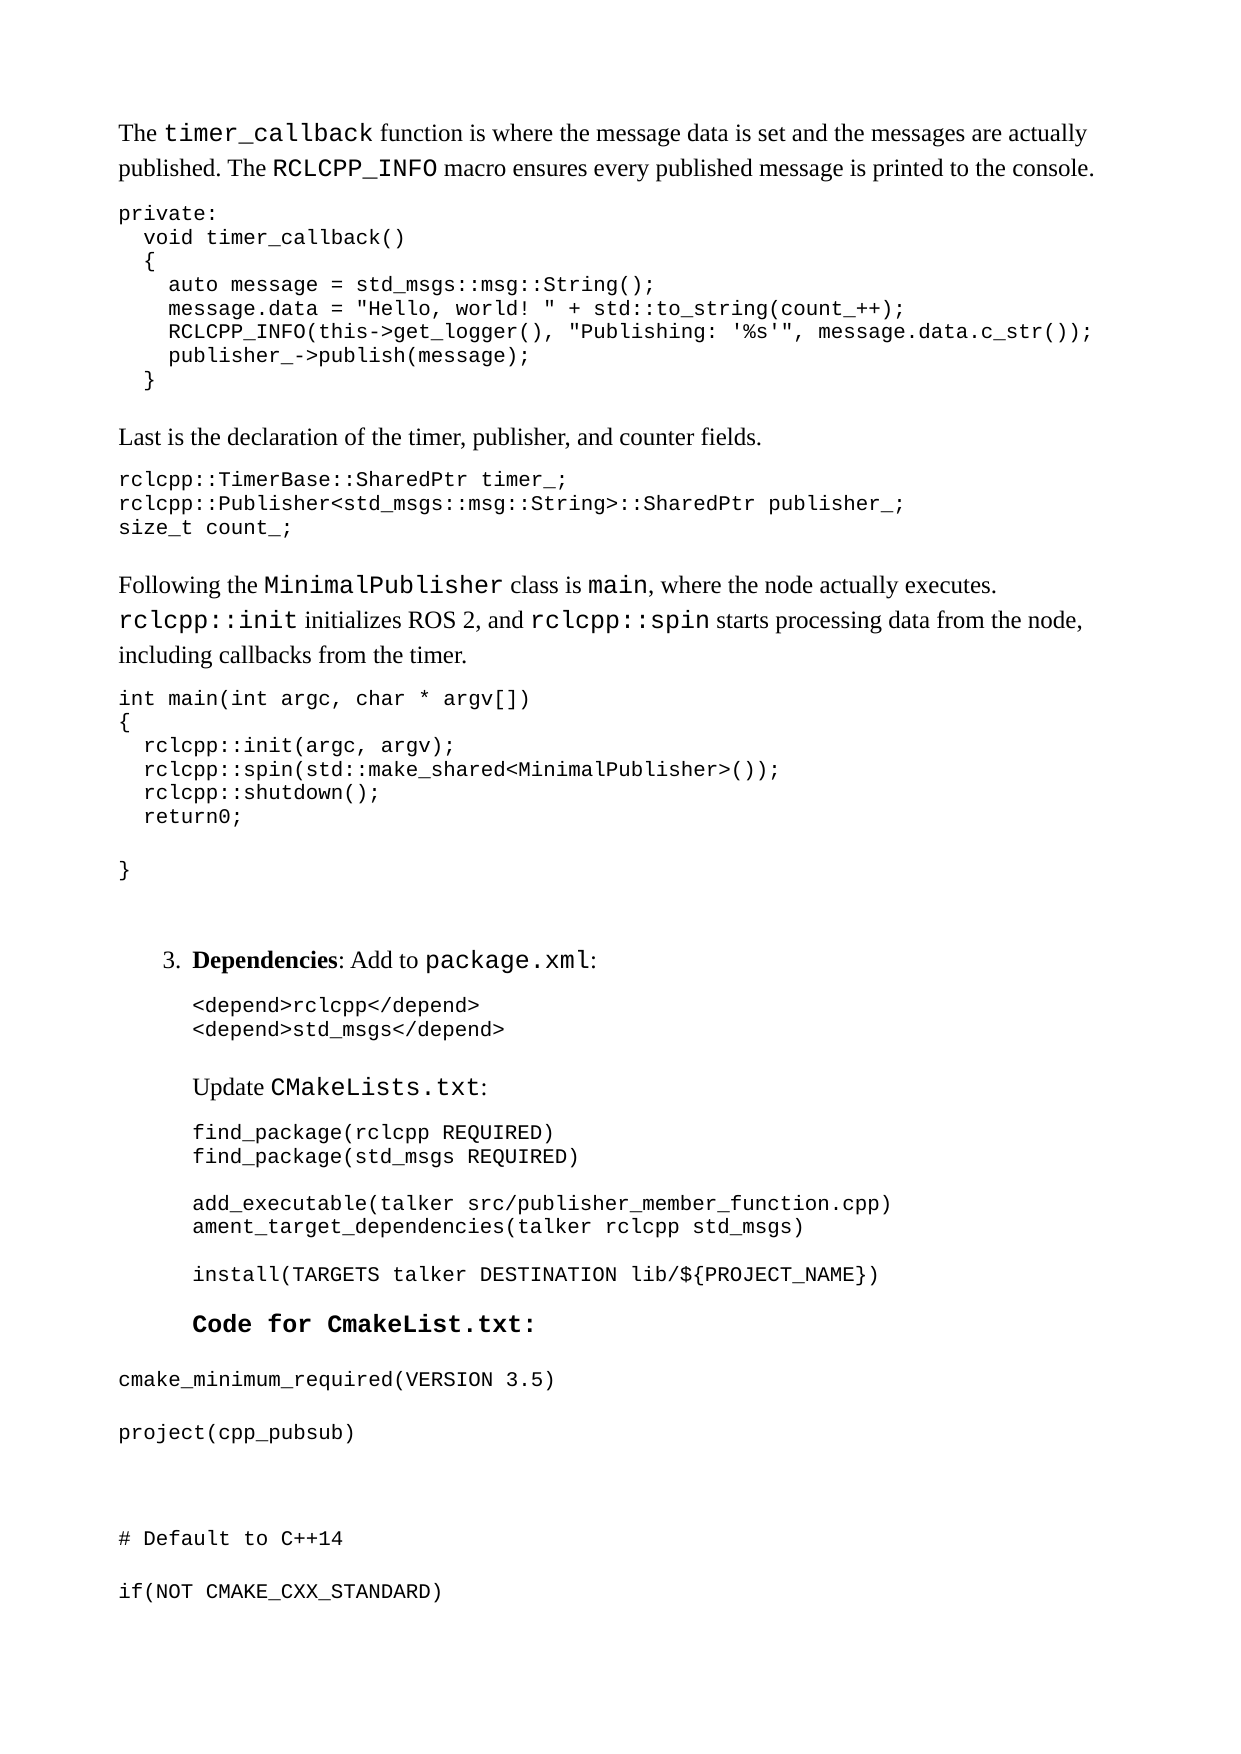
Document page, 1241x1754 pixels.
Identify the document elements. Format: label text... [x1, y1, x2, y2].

text rclcpp::Publisher<std_msgs::msg::String>::SharedPtr publisher_; [118, 493, 1122, 517]
list <depend>rclcpp</depend> [162, 995, 1122, 1019]
list find_package(rclcpp REQUIRED) [162, 1122, 1122, 1146]
text void timer_callback() [118, 227, 1122, 251]
text int main(int argc, char * argv[]) [118, 688, 1122, 711]
text private: [118, 203, 1122, 227]
text rclcpp::shutdown(); [118, 782, 1122, 806]
text # Default to C++14 [118, 1528, 1122, 1552]
text cmake_minimum_required(VERSION 3.5) [118, 1369, 1122, 1393]
text return0; [118, 806, 1122, 829]
list Dependencies: Add to package.xml: [162, 945, 1122, 976]
text rclcpp::TimerBase::SharedPtr timer_; [118, 469, 1122, 493]
text size_t count_; [118, 517, 1122, 540]
text rclcpp::spin(std::make_shared<MinimalPublisher>()); [118, 759, 1122, 782]
text Following the MinimalPublisher class is main, where the node actually executes. rclcpp::init initializes ROS 2, and rclcpp::spin starts processing data from the node, including callbacks from the timer. [118, 570, 1122, 669]
list install(TARGETS talker DESTINATION lib/${PROJECT_NAME}) Code for CmakeList.txt: [162, 1264, 1122, 1339]
text The timer_callback function is where the message data is set and the messages are actually published. The RCLCPP_INFO macro ensures every published message is printed to the console. [118, 118, 1122, 184]
text auto message = std_msgs::msg::String(); [118, 274, 1122, 298]
list Update CMakeLists.txt: [162, 1072, 1122, 1103]
list add_executable(talker src/publisher_member_function.cpp) [162, 1193, 1122, 1217]
list ament_target_dependencies(talker rclcpp std_msgs) [162, 1217, 1122, 1240]
text rclcpp::init(argc, argv); [118, 735, 1122, 759]
text { [118, 711, 1122, 735]
text Last is the declaration of the timer, publisher, and counter fields. [118, 422, 1122, 451]
text { [118, 251, 1122, 274]
text } [118, 859, 1122, 883]
text project(cpp_pubsub) [118, 1422, 1122, 1446]
text publisher_->publish(message); [118, 345, 1122, 369]
text message.data = "Hello, world! " + std::to_string(count_++); [118, 298, 1122, 321]
text RCLCPP_INFO(this->get_logger(), "Publishing: '%s'", message.data.c_str()); [118, 321, 1122, 345]
text } [118, 369, 1122, 392]
list find_package(std_msgs REQUIRED) [162, 1146, 1122, 1169]
list <depend>std_msgs</depend> [162, 1019, 1122, 1042]
text if(NOT CMAKE_CXX_STANDARD) [118, 1581, 1122, 1605]
